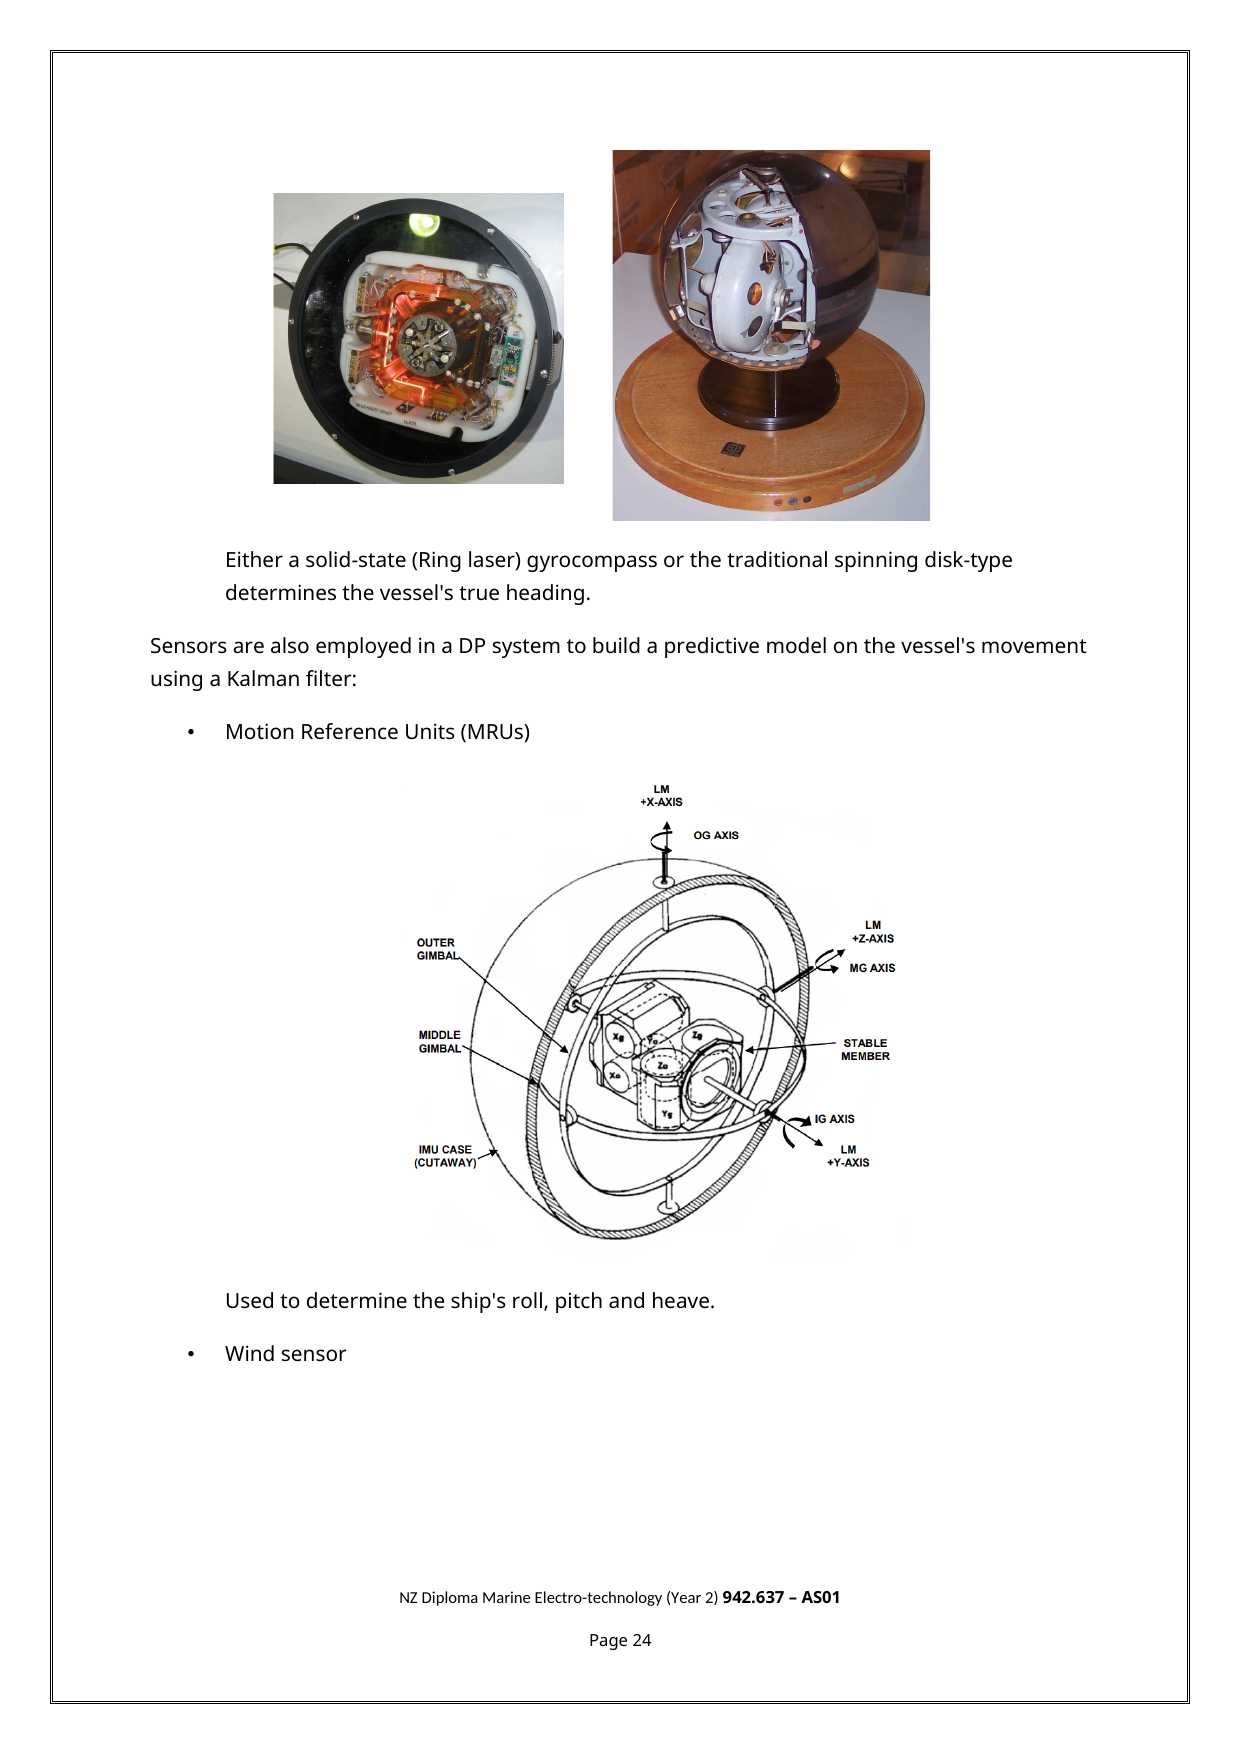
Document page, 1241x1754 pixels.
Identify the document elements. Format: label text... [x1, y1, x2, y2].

picture [612, 150, 930, 521]
list Used to determine the ship's roll, pitch and heave. [187, 1286, 1090, 1314]
picture [274, 193, 564, 484]
text Sensors are also employed in a DP system to build a predictive model on the vessel's movement using a Kalman filter: [150, 631, 1090, 692]
picture [387, 770, 928, 1261]
list Either a solid-state (Ring laser) gyrocompass or the traditional spinning disk-type determines the vessel's true heading. [187, 545, 1090, 606]
list Wind sensor [187, 1339, 1090, 1368]
list Motion Reference Units (MRUs) [187, 717, 1090, 746]
